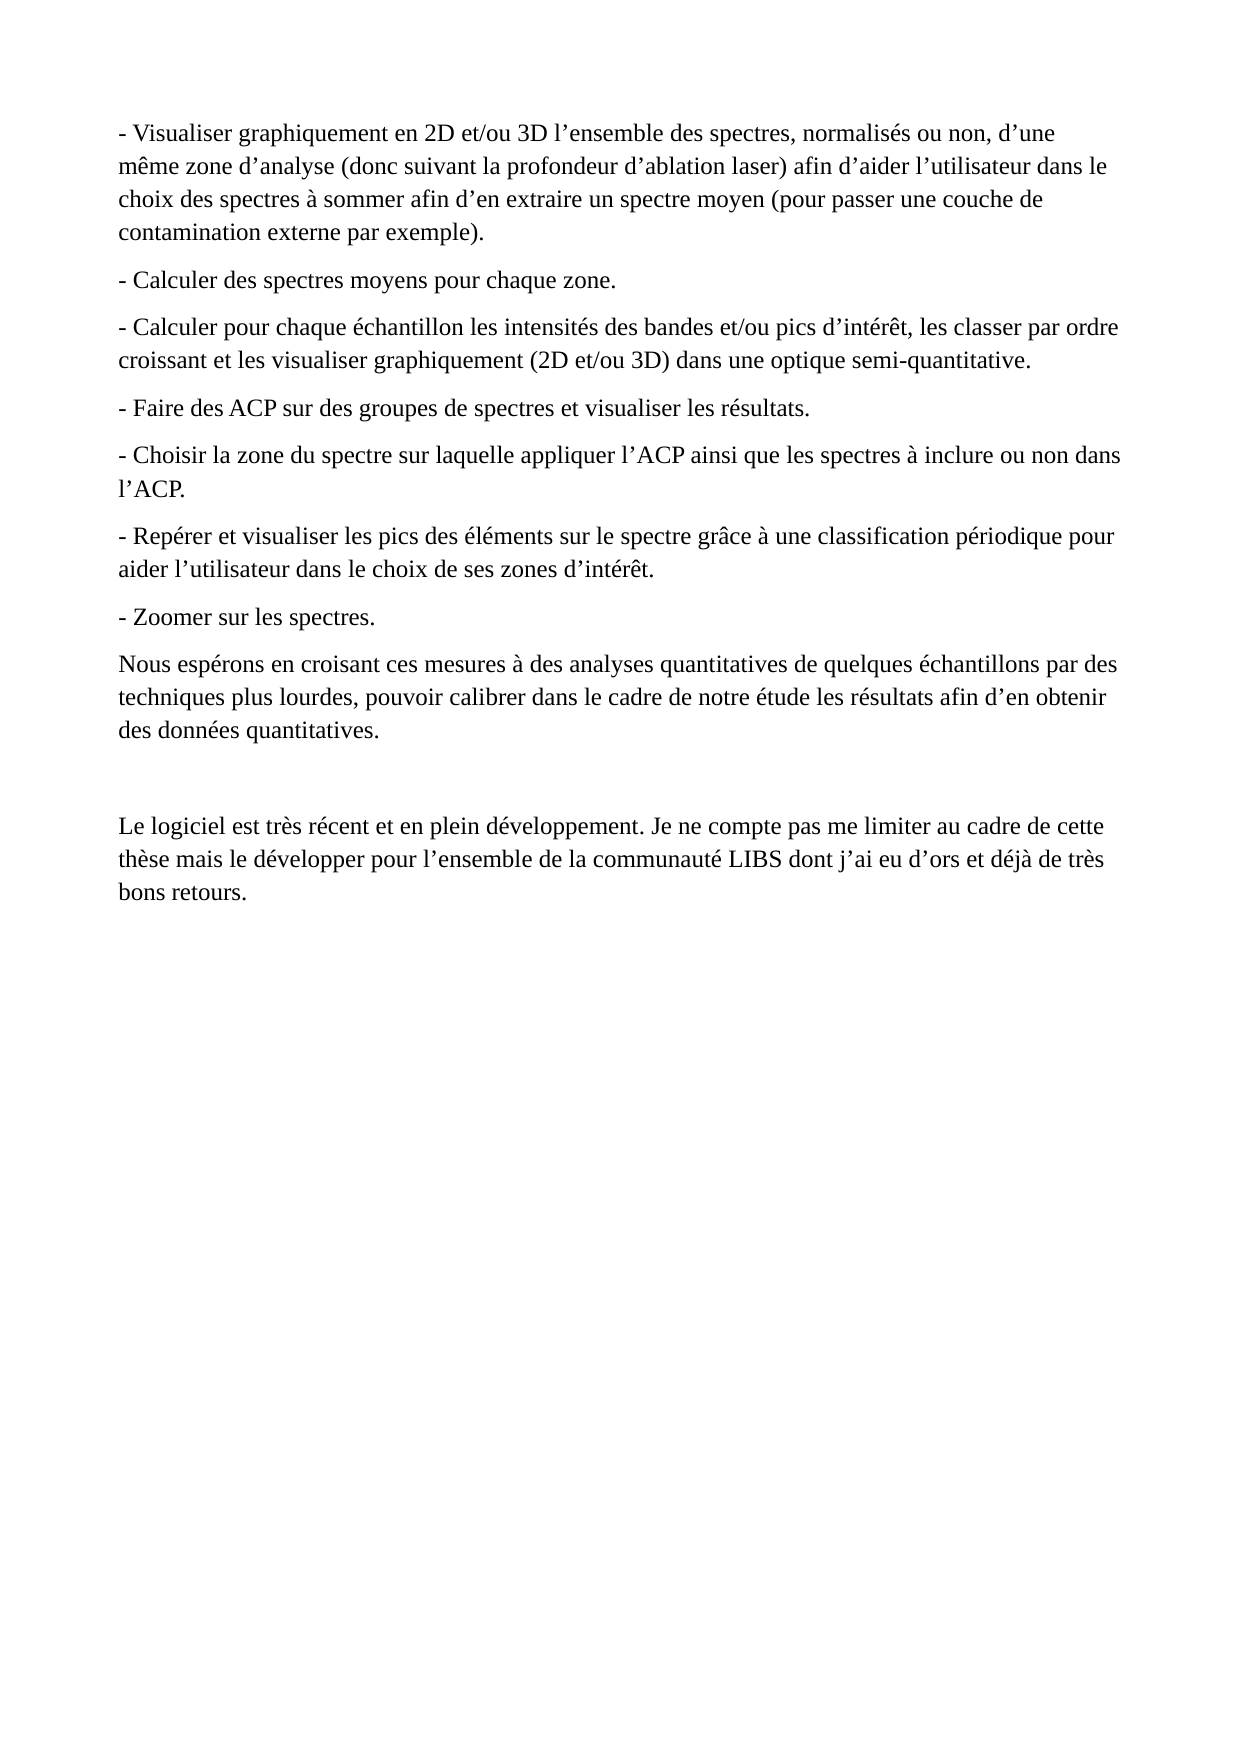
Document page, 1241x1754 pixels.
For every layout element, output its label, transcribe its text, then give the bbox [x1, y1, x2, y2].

text - Repérer et visualiser les pics des éléments sur le spectre grâce à une classification périodique pour aider l’utilisateur dans le choix de ses zones d’intérêt. [118, 521, 1122, 583]
text - Choisir la zone du spectre sur laquelle appliquer l’ACP ainsi que les spectres à inclure ou non dans l’ACP. [118, 441, 1122, 502]
text - Visualiser graphiquement en 2D et/ou 3D l’ensemble des spectres, normalisés ou non, d’une même zone d’analyse (donc suivant la profondeur d’ablation laser) afin d’aider l’utilisateur dans le choix des spectres à sommer afin d’en extraire un spectre moyen (pour passer une couche de contamination externe par exemple). [118, 118, 1122, 246]
text - Calculer pour chaque échantillon les intensités des bandes et/ou pics d’intérêt, les classer par ordre croissant et les visualiser graphiquement (2D et/ou 3D) dans une optique semi-quantitative. [118, 312, 1122, 374]
text - Faire des ACP sur des groupes de spectres et visualiser les résultats. [118, 393, 1122, 422]
text - Calculer des spectres moyens pour chaque zone. [118, 265, 1122, 293]
text - Zoomer sur les spectres. [118, 602, 1122, 631]
text Nous espérons en croisant ces mesures à des analyses quantitatives de quelques échantillons par des techniques plus lourdes, pouvoir calibrer dans le cadre de notre étude les résultats afin d’en obtenir des données quantitatives. [118, 649, 1122, 744]
text Le logiciel est très récent et en plein développement. Je ne compte pas me limiter au cadre de cette thèse mais le développer pour l’ensemble de la communauté LIBS dont j’ai eu d’ors et déjà de très bons retours. [118, 811, 1122, 906]
